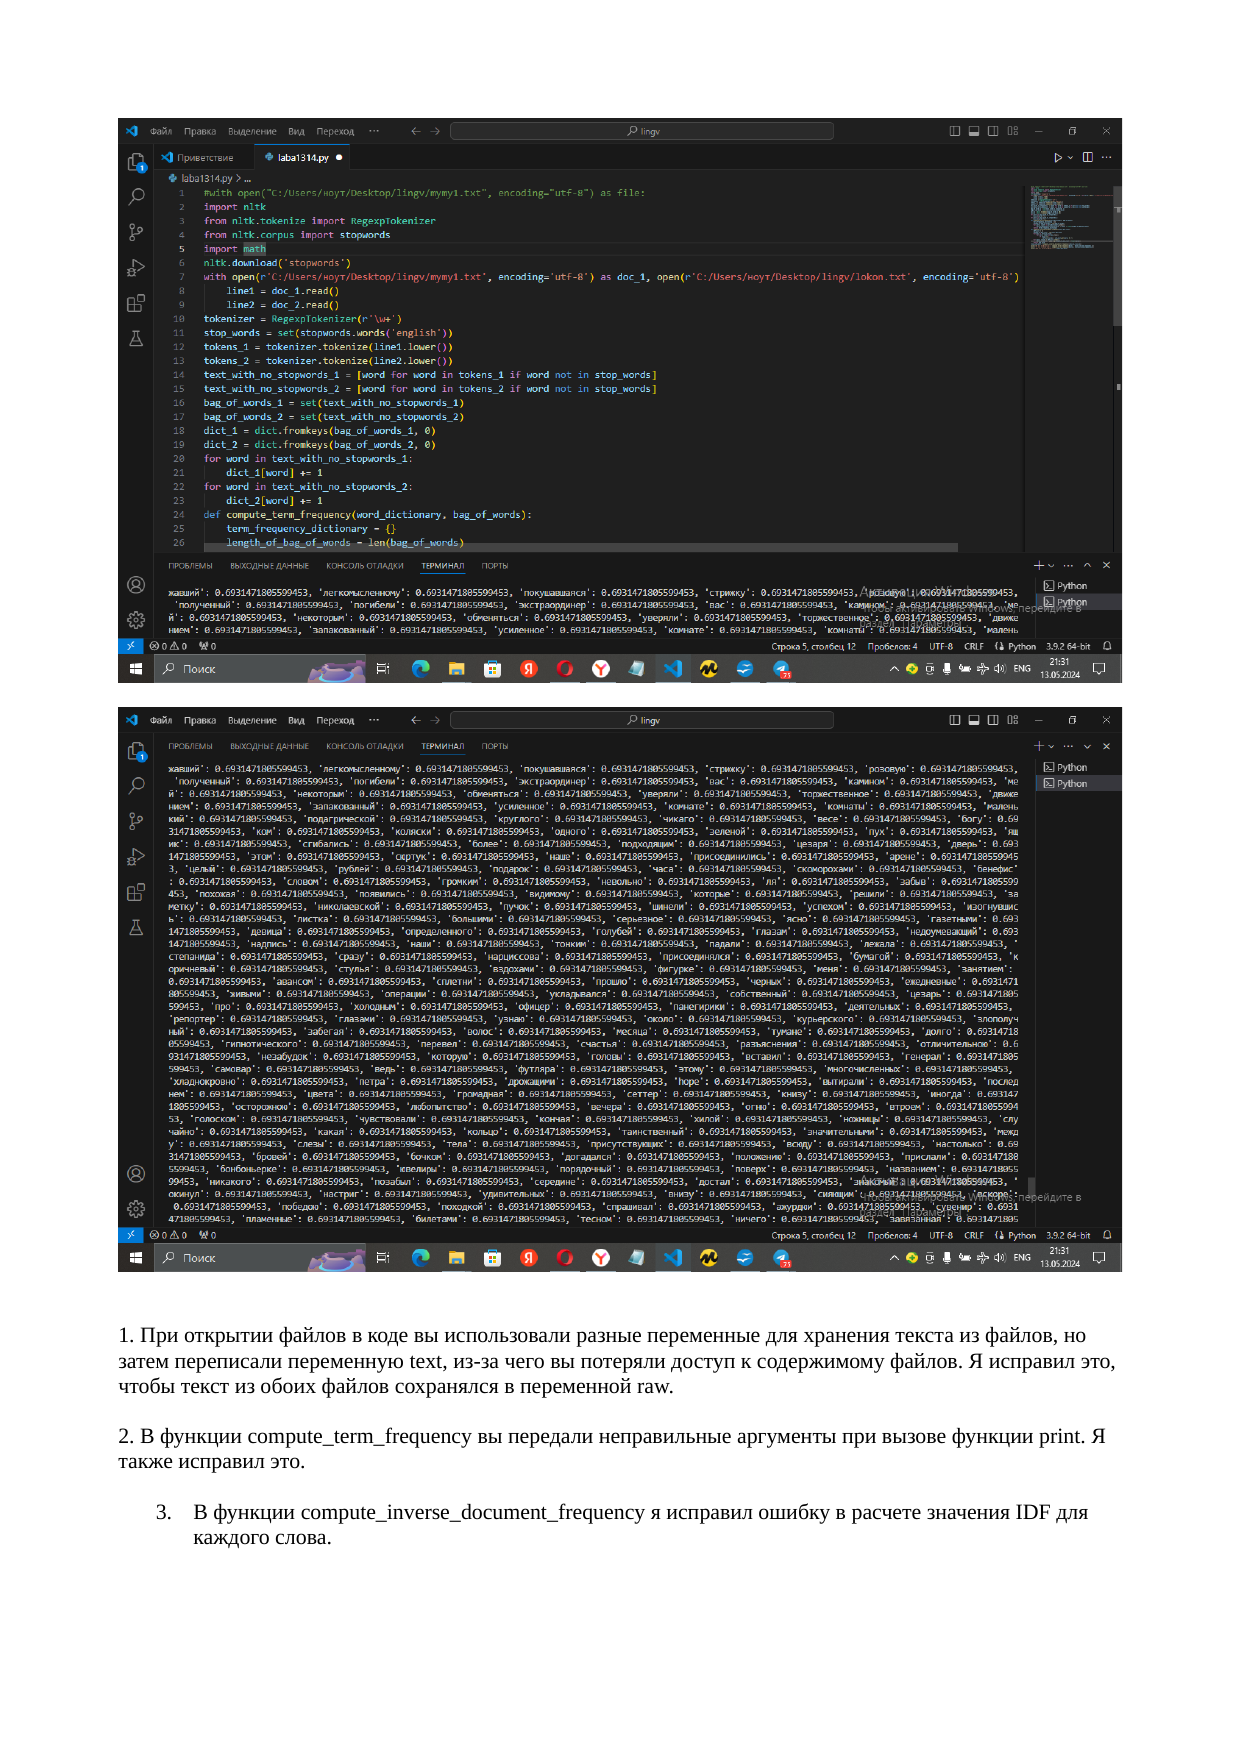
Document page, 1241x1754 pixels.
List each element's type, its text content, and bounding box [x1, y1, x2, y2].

picture [118, 118, 1123, 683]
text 1. При открытии файлов в коде вы использовали разные переменные для хранения текста из файлов, но затем переписали переменную text, из-за чего вы потеряли доступ к содержимому файлов. Я исправил это, чтобы текст из обоих файлов сохранялся в переменной raw. [118, 1322, 1122, 1398]
picture [118, 707, 1123, 1272]
text 2. В функции compute_term_frequency вы передали неправильные аргументы при вызове функции print. Я также исправил это. [118, 1423, 1122, 1474]
list В функции compute_inverse_document_frequency я исправил ошибку в расчете значения IDF для каждого слова. [156, 1499, 1122, 1549]
